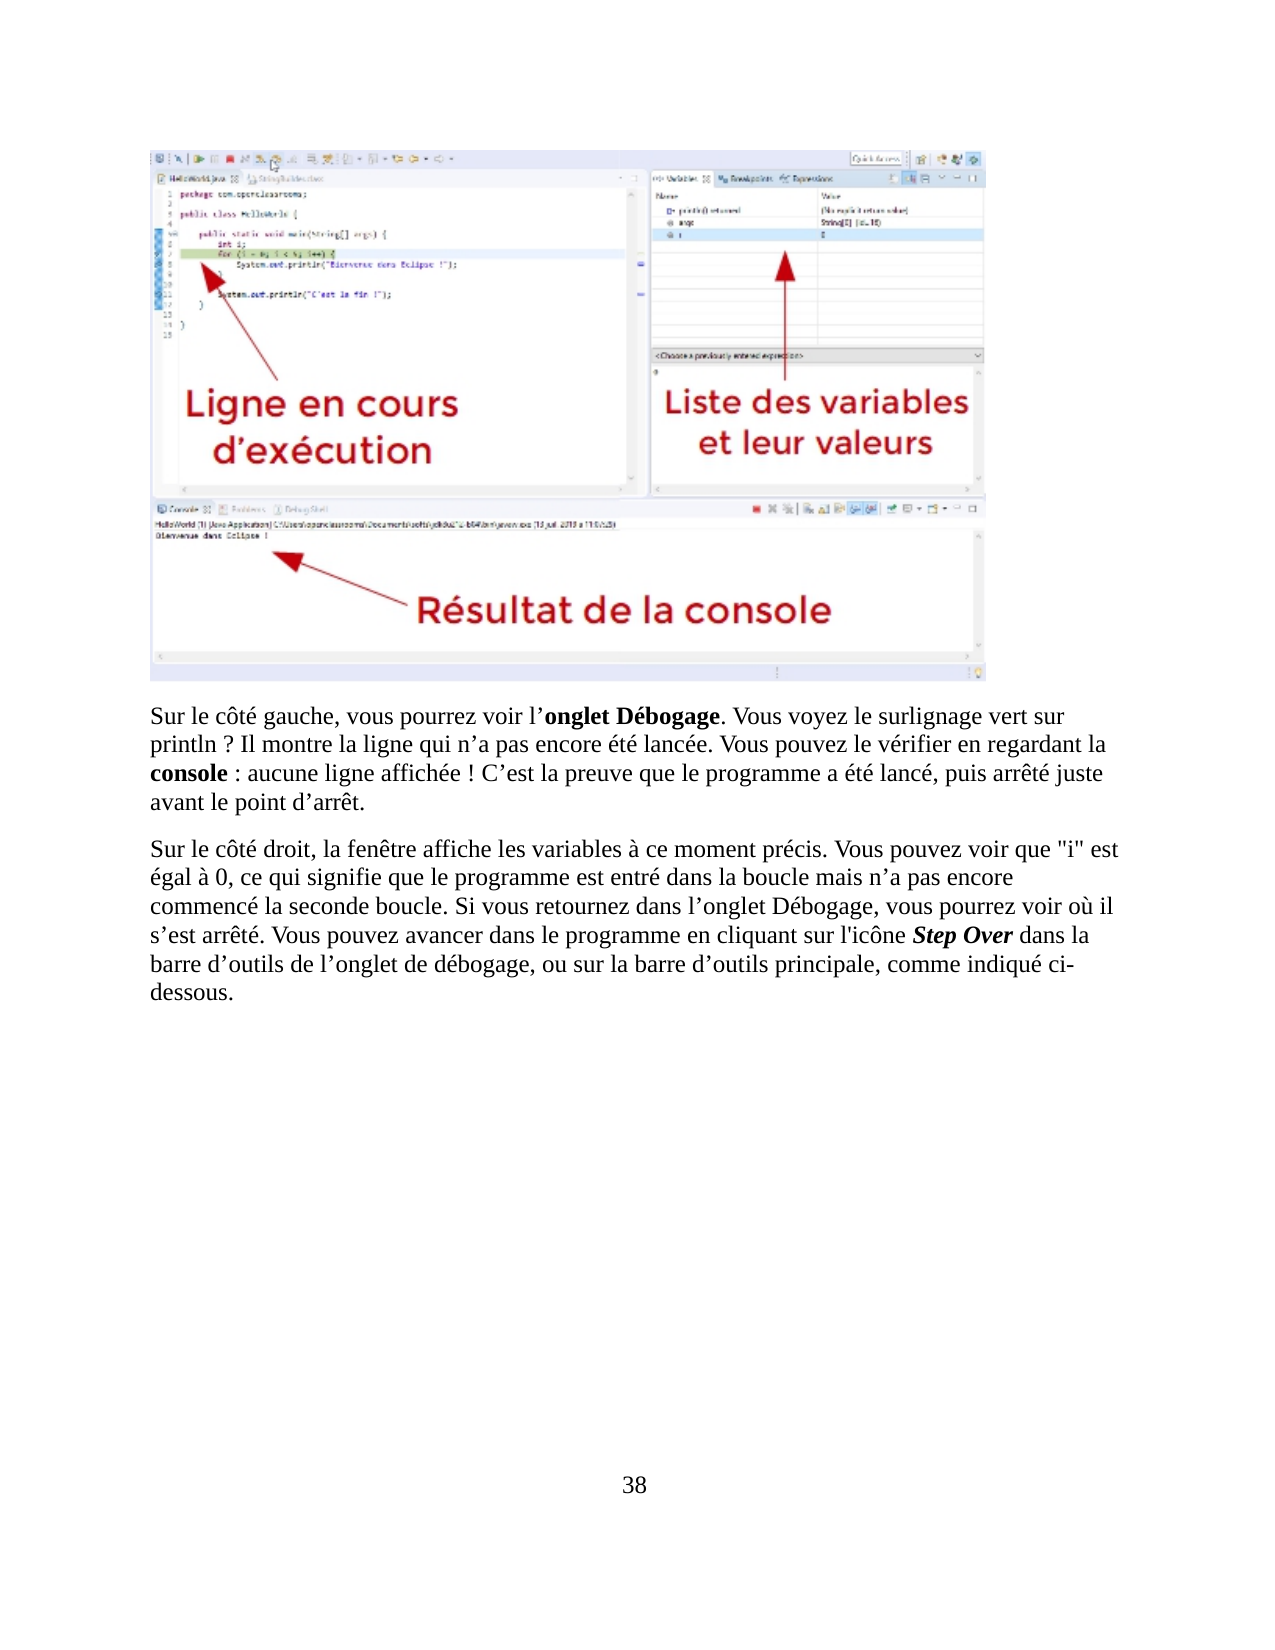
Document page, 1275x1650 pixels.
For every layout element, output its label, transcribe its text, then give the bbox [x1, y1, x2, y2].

text Sur le côté droit, la fenêtre affiche les variables à ce moment précis. Vous pouvez voir que "i" est égal à 0, ce qui signifie que le programme est entré dans la boucle mais n’a pas encore commencé la seconde boucle. Si vous retournez dans l’onglet Débogage, vous pourrez voir où il s’est arrêté. Vous pouvez avancer dans le programme en cliquant sur l'icône Step Over dans la barre d’outils de l’onglet de débogage, ou sur la barre d’outils principale, comme indiqué ci-dessous. [150, 834, 1125, 1006]
text Sur le côté gauche, vous pourrez voir l’onglet Débogage. Vous voyez le surlignage vert sur println ? Il montre la ligne qui n’a pas encore été lancée. Vous pouvez le vérifier en regardant la console : aucune ligne affichée ! C’est la preuve que le programme a été lancé, puis arrêté juste avant le point d’arrêt. [150, 701, 1125, 816]
picture [150, 150, 986, 683]
